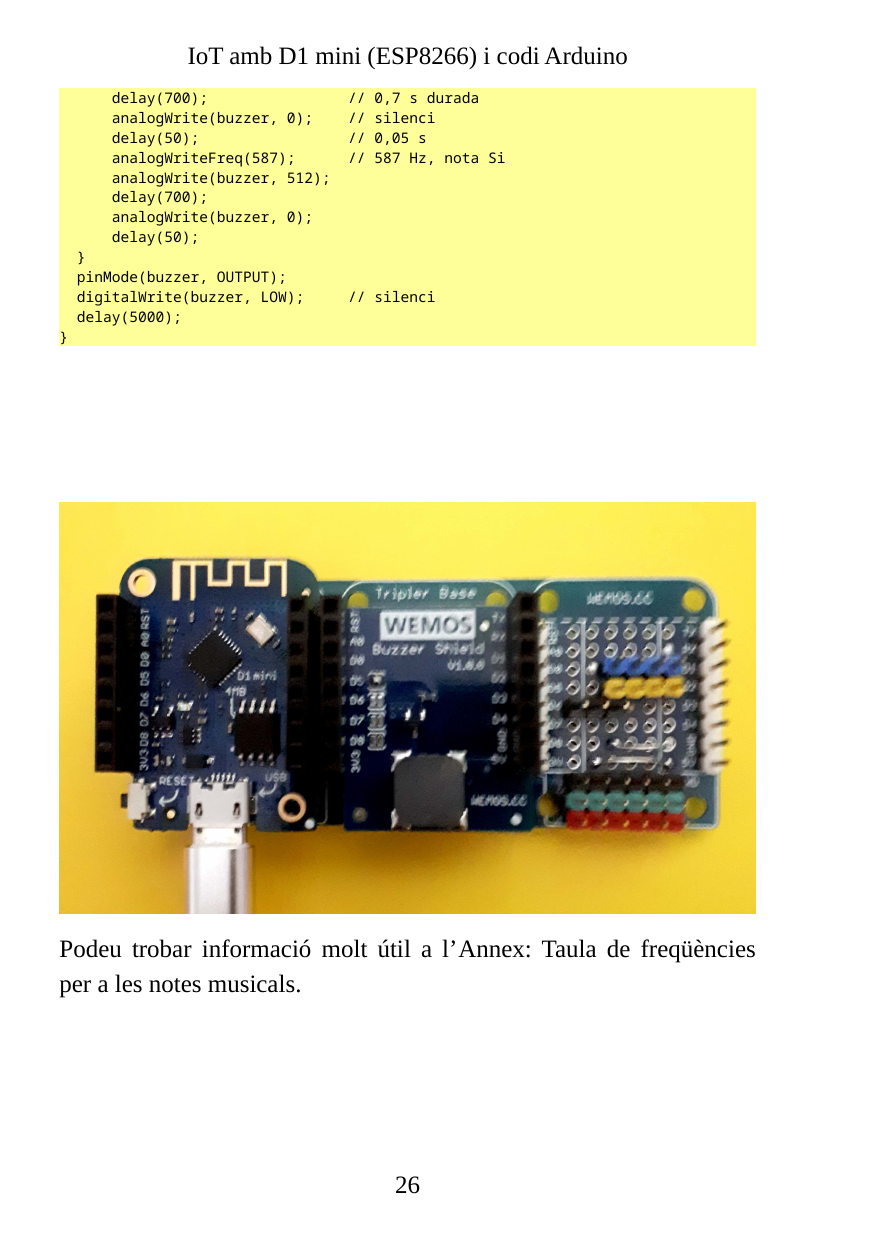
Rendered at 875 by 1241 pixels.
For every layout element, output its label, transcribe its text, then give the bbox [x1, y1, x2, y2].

text digitalWrite(buzzer, LOW); // silenci [59, 287, 756, 307]
picture [59, 502, 756, 914]
text } [59, 327, 756, 346]
text delay(700); // 0,7 s durada [59, 88, 756, 108]
text analogWrite(buzzer, 0); [59, 207, 756, 227]
text delay(700); [59, 187, 756, 207]
text analogWriteFreq(587); // 587 Hz, nota Si [59, 147, 756, 167]
text } [59, 247, 756, 267]
text pinMode(buzzer, OUTPUT); [59, 267, 756, 287]
text delay(50); // 0,05 s [59, 128, 756, 147]
text delay(5000); [59, 307, 756, 327]
text Podeu trobar informació molt útil a l’Annex: Taula de freqüències per a les notes musicals. [59, 934, 756, 997]
text analogWrite(buzzer, 512); [59, 167, 756, 187]
text analogWrite(buzzer, 0); // silenci [59, 108, 756, 128]
text delay(50); [59, 227, 756, 247]
